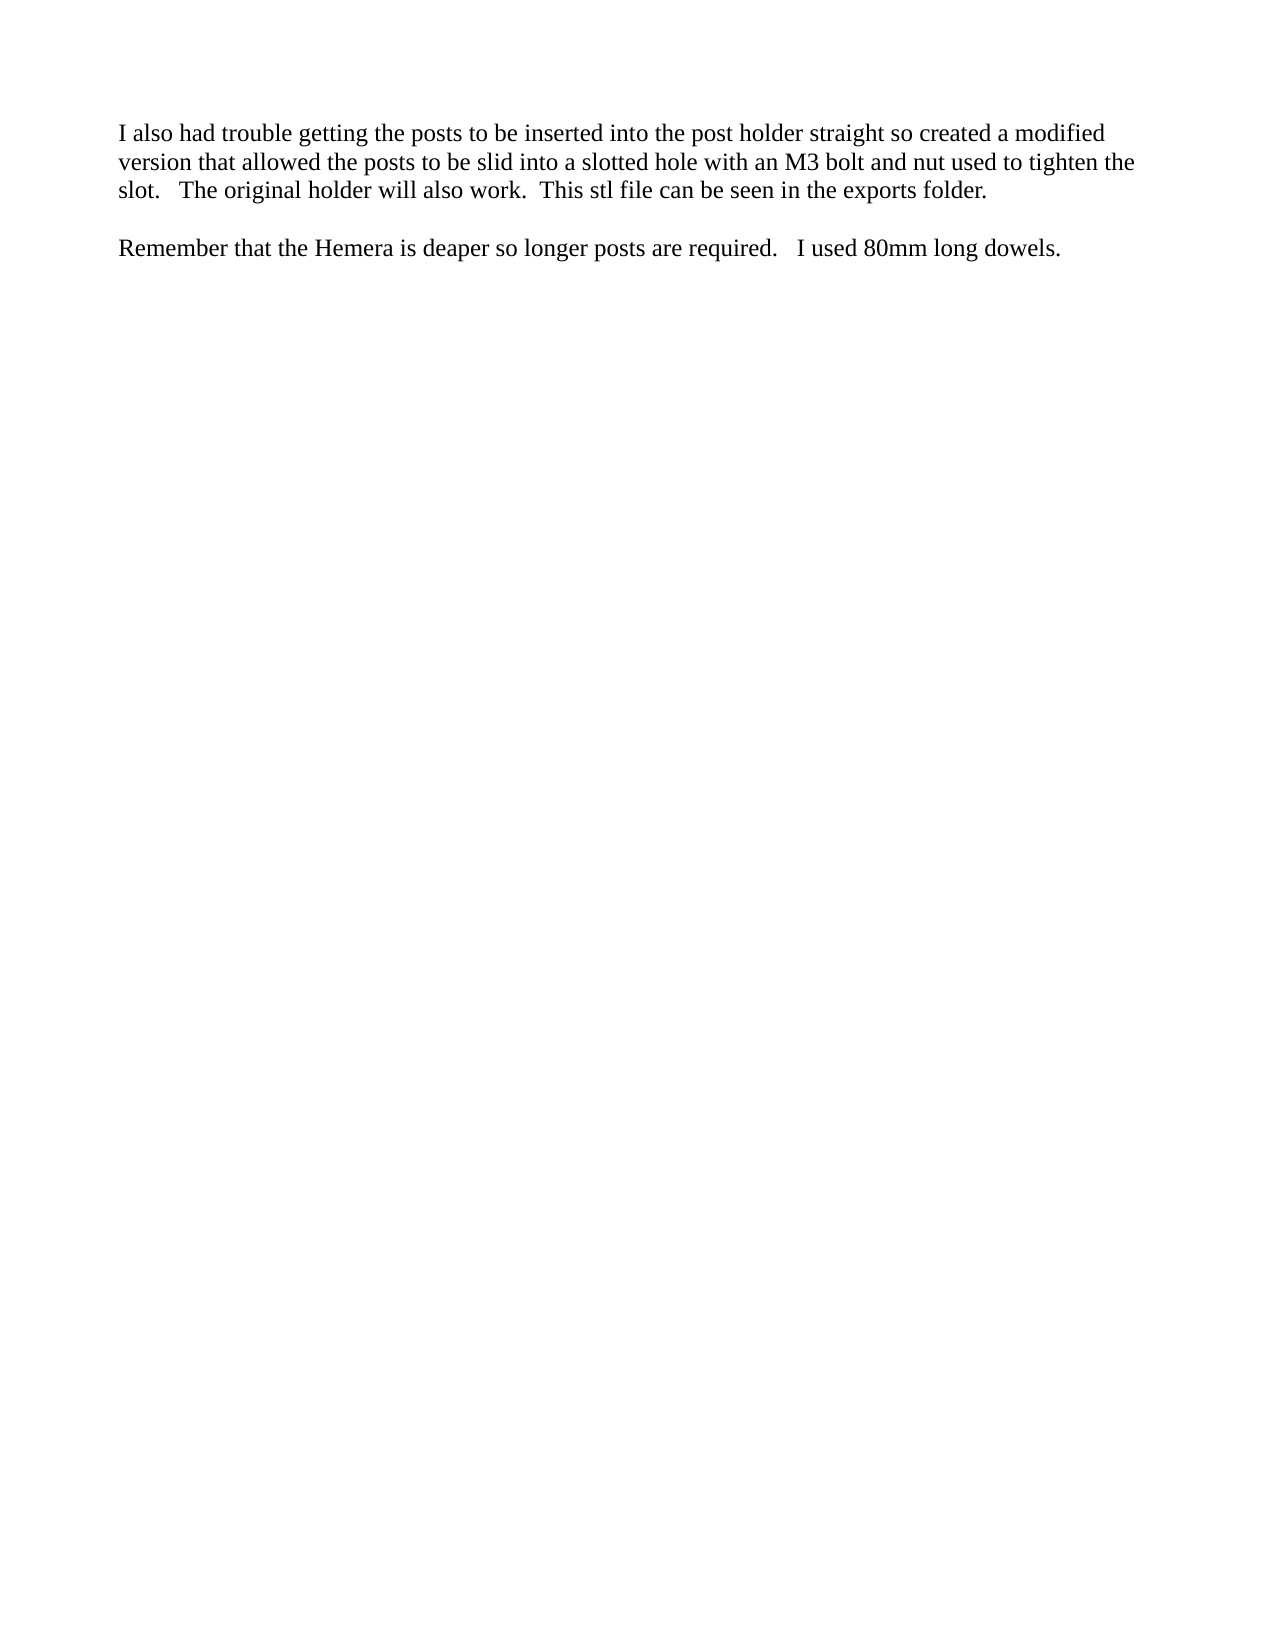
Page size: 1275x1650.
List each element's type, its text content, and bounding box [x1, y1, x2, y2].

text Remember that the Hemera is deaper so longer posts are required. I used 80mm long dowels. [118, 233, 1157, 262]
text I also had trouble getting the posts to be inserted into the post holder straight so created a modified version that allowed the posts to be slid into a slotted hole with an M3 bolt and nut used to tighten the slot. The original holder will also work. This stl file can be seen in the exports folder. [118, 118, 1157, 204]
